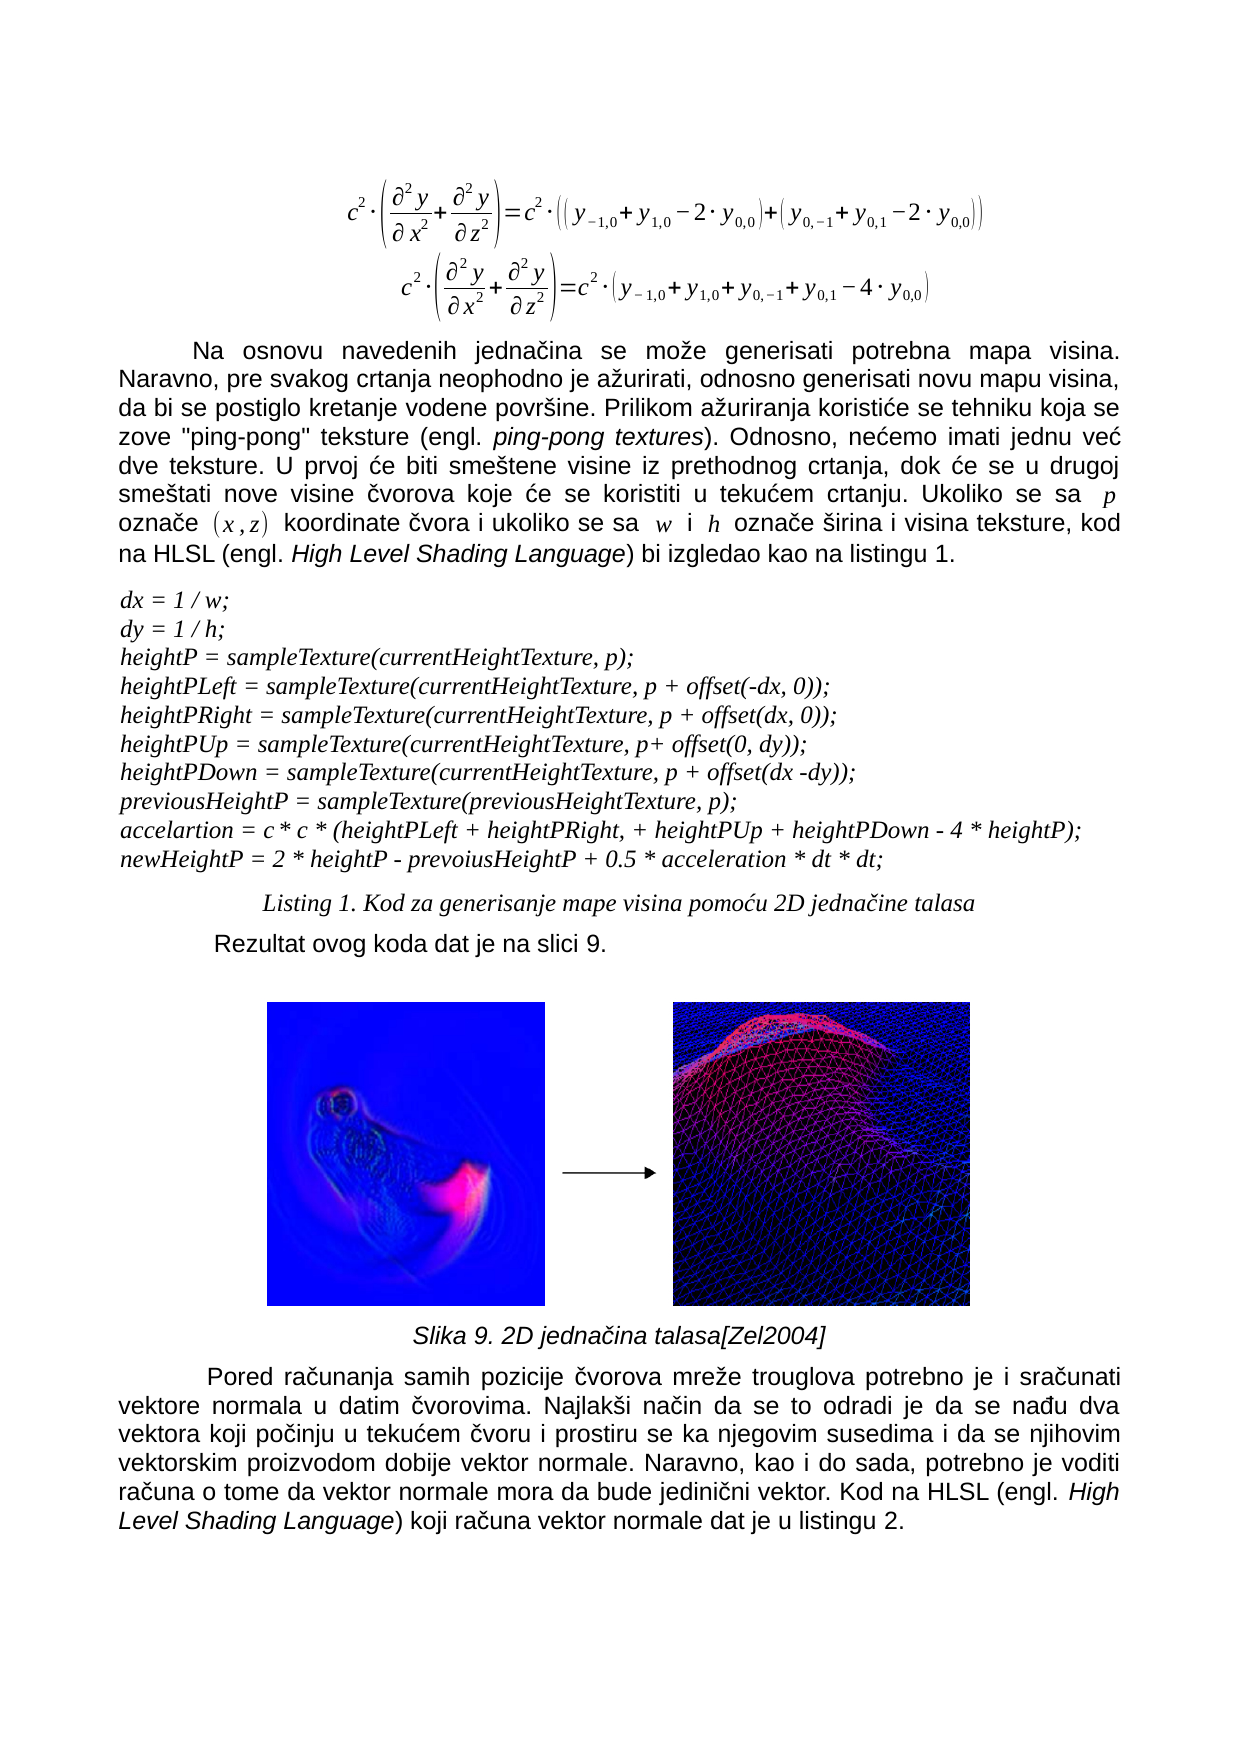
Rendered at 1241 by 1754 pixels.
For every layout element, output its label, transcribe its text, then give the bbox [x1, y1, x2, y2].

picture [261, 992, 979, 1322]
text Rezultat ovog koda dat je na slici 9. [118, 579, 1122, 958]
text Pored računanja samih pozicije čvorova mreže trouglova potrebno je i sračunati vektore normala u datim čvorovima. Najlakši način da se to odradi je da se nađu dva vektora koji počinju u tekućem čvoru i prostiru se ka njegovim susedima i da se njihovim vektorskim proizvodom dobije vektor normale. Naravno, kao i do sada, potrebno je voditi računa o tome da vektor normale mora da bude jedinični vektor. Kod na HLSL (engl. High Level Shading Language) koji računa vektor normale dat je u listingu 2. [118, 969, 1122, 1534]
list Listing 1. Kod za generisanje mape visina pomoću 2D jednačine talasa [120, 597, 1120, 917]
text Na osnovu navedenih jednačina se može generisati potrebna mapa visina. Naravno, pre svakog crtanja neophodno je ažurirati, odnosno generisati novu mapu visina, da bi se postiglo kretanje vodene površine. Prilikom ažuriranja koristiće se tehniku koja se zove "ping-pong" teksture (engl. ping-pong textures). Odnosno, nećemo imati jednu već dve teksture. U prvoj će biti smeštene visine iz prethodnog crtanja, dok će se u drugoj smeštati nove visine čvorova koje će se koristiti u tekućem crtanju. Ukoliko se sa označe koordinate čvora i ukoliko se sa i označe širina i visina teksture, kod na HLSL (engl. High Level Shading Language) bi izgledao kao na listingu 1. [118, 336, 1122, 567]
text Slika 9. 2D jednačina talasa[Zel2004] [261, 1322, 979, 1350]
